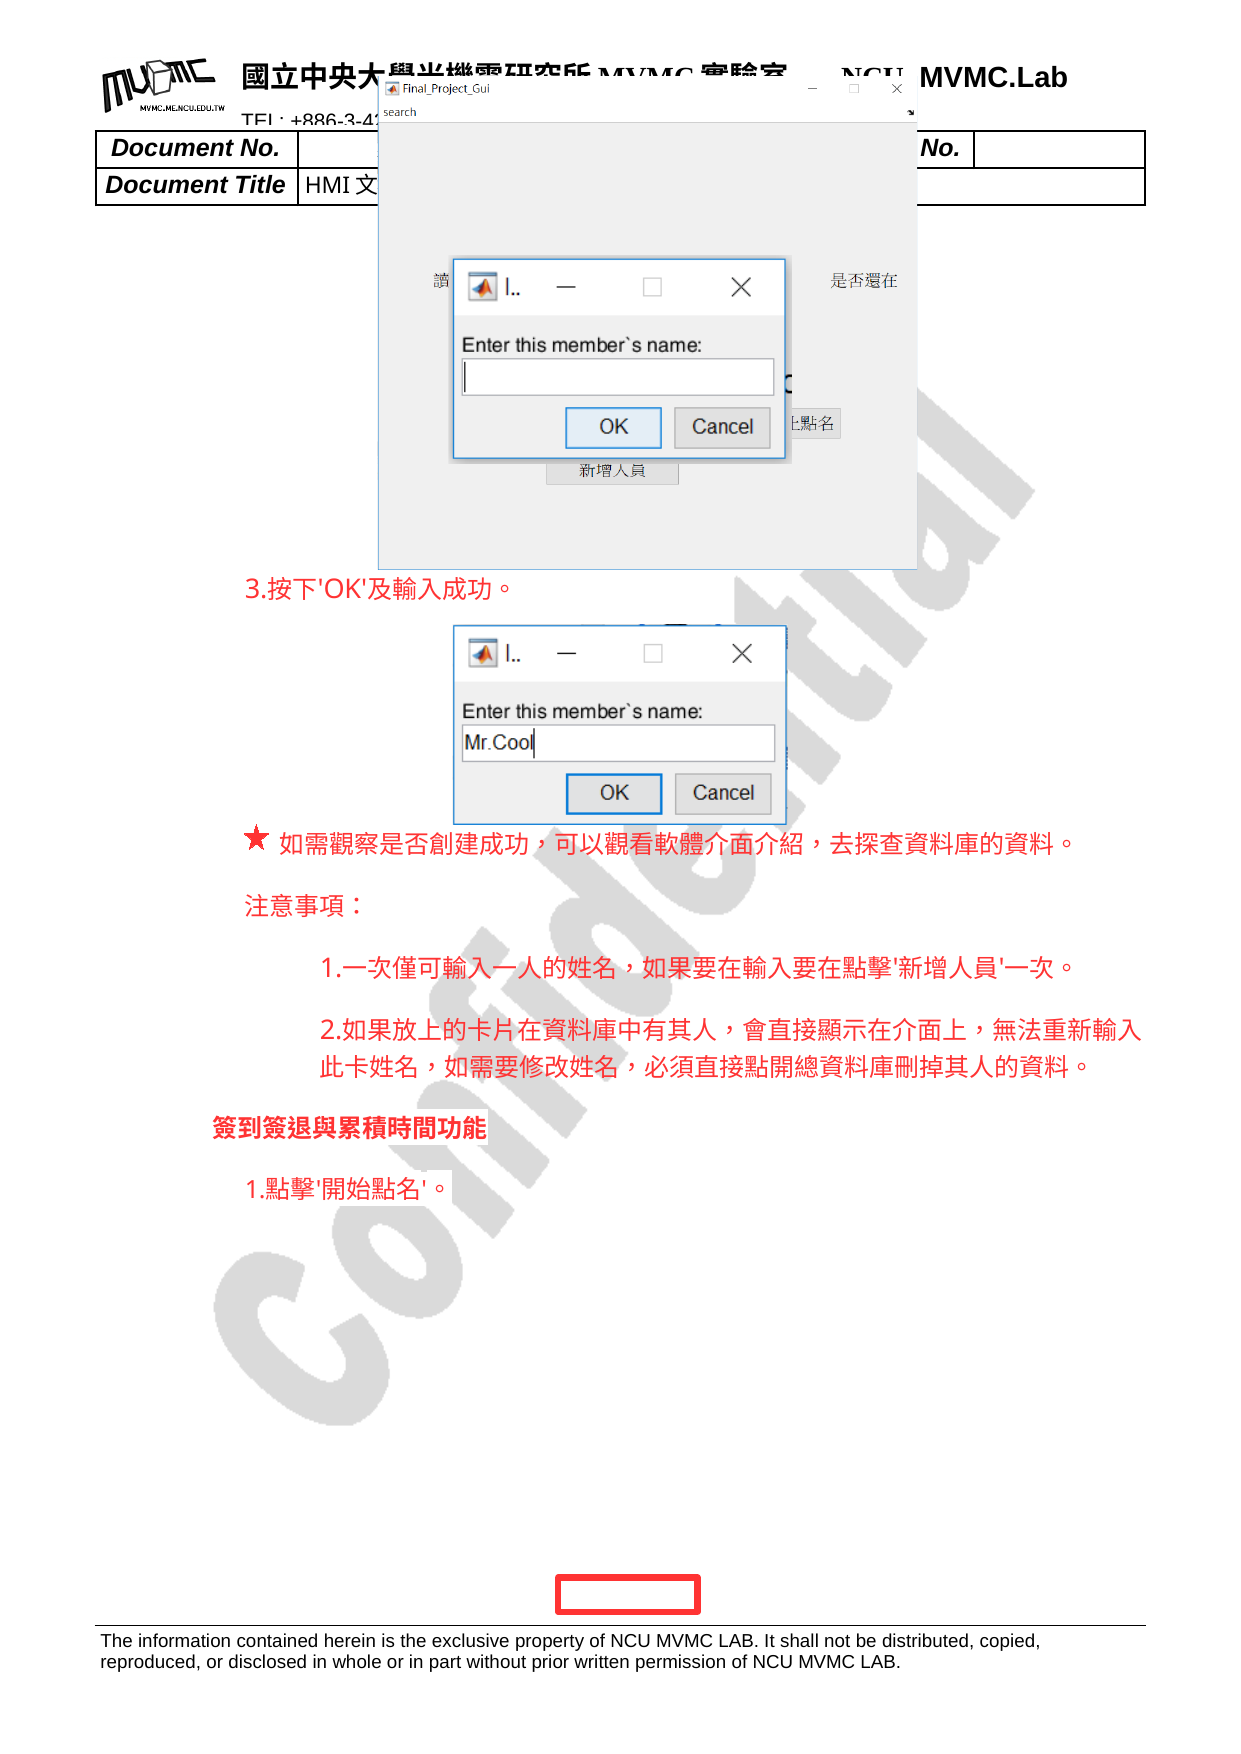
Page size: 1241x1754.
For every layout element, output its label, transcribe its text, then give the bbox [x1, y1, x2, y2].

text 2.如果放上的卡片在資料庫中有其人，會直接顯示在介面上，無法重新輸入此卡姓名，如需要修改姓名，必須直接點開總資料庫刪掉其人的資料。 [319, 1010, 1146, 1084]
picture [94, 1626, 1146, 1683]
text 1.一次僅可輸入一人的姓名，如果要在輸入要在點擊'新增人員'一次。 [319, 948, 1146, 985]
picture [97, 132, 297, 167]
text 簽到簽退與累積時間功能 [213, 1109, 1146, 1145]
text 注意事項： [213, 886, 1146, 923]
text 1.點擊'開始點名'。 [244, 1170, 1146, 1206]
text 3.按下'OK'及輸入成功。 [244, 241, 1146, 607]
picture [975, 132, 1144, 167]
picture [97, 169, 297, 204]
picture [94, 47, 1146, 1625]
list 如需觀察是否創建成功，可以觀看軟體介面介紹，去探查資料庫的資料。 [244, 632, 1146, 861]
